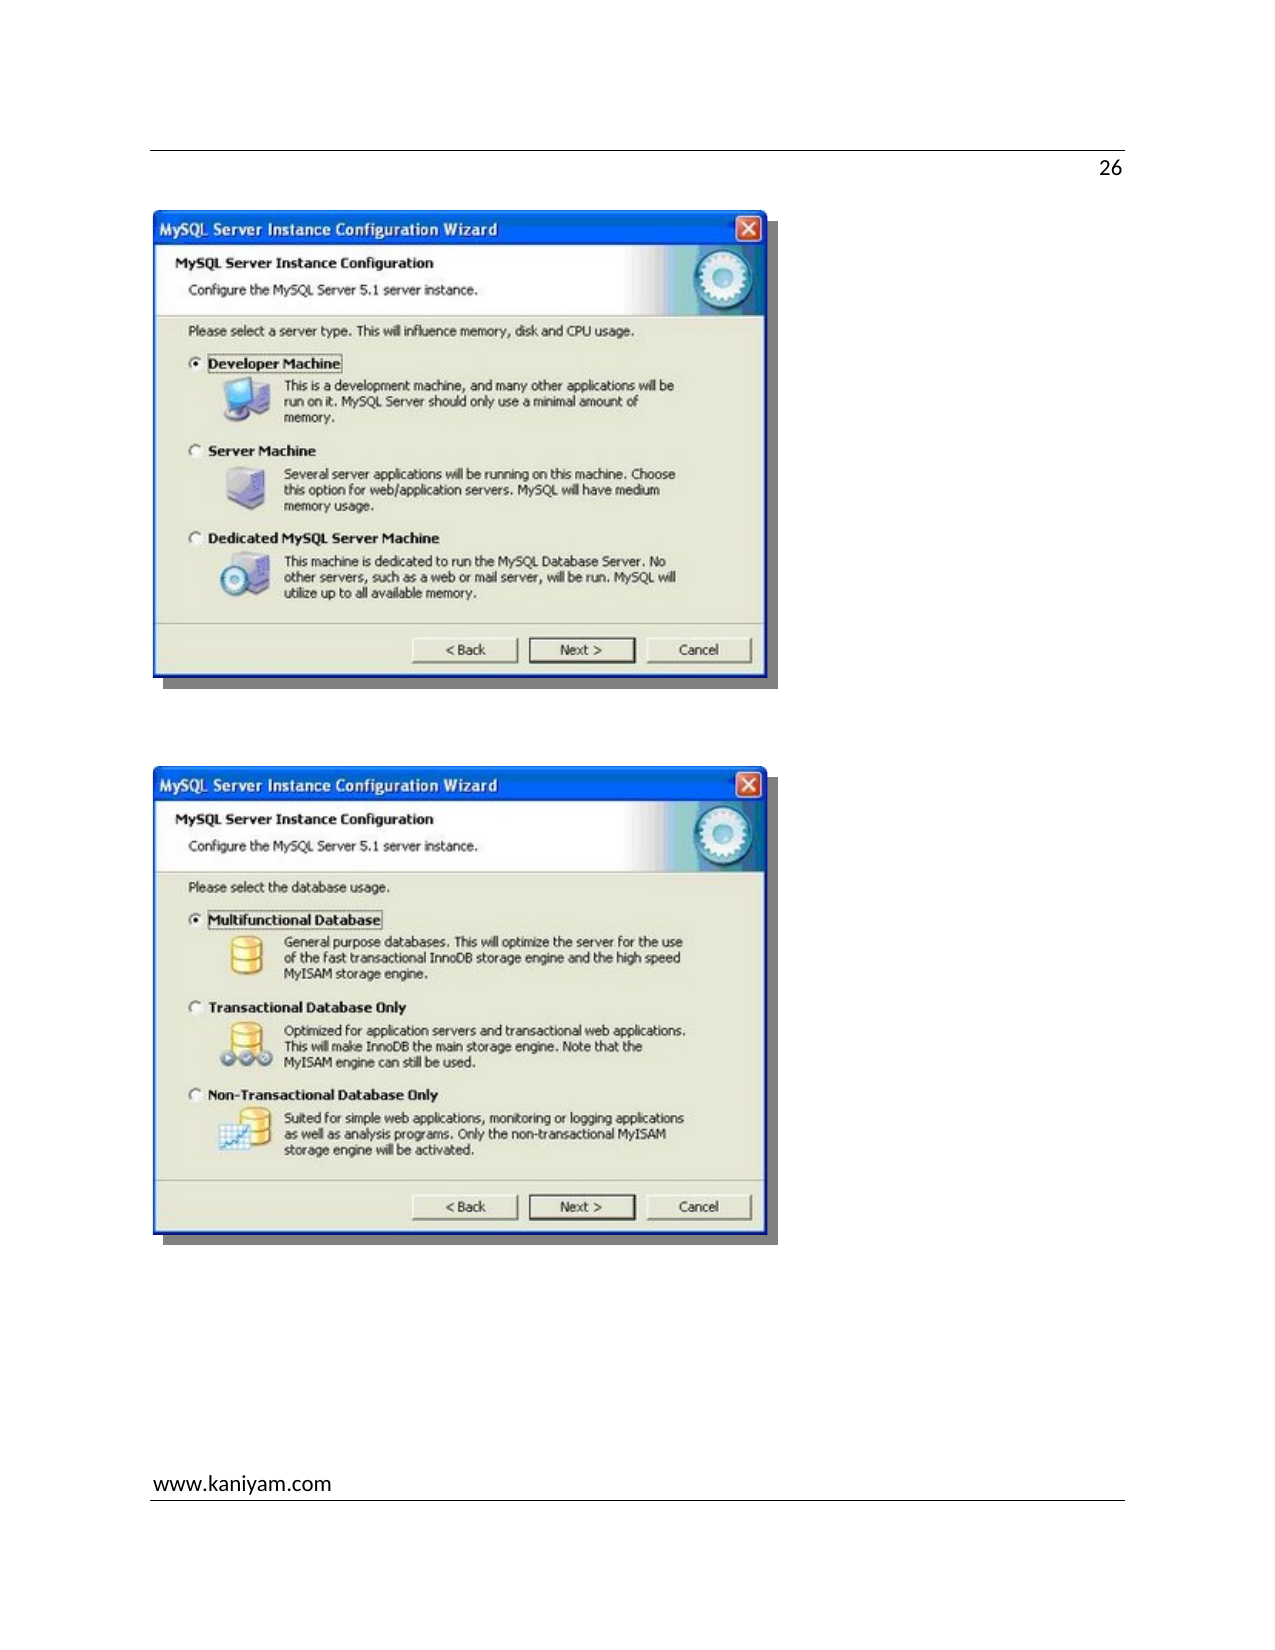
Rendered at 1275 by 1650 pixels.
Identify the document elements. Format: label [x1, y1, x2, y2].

picture [152, 210, 768, 678]
picture [152, 766, 768, 1235]
